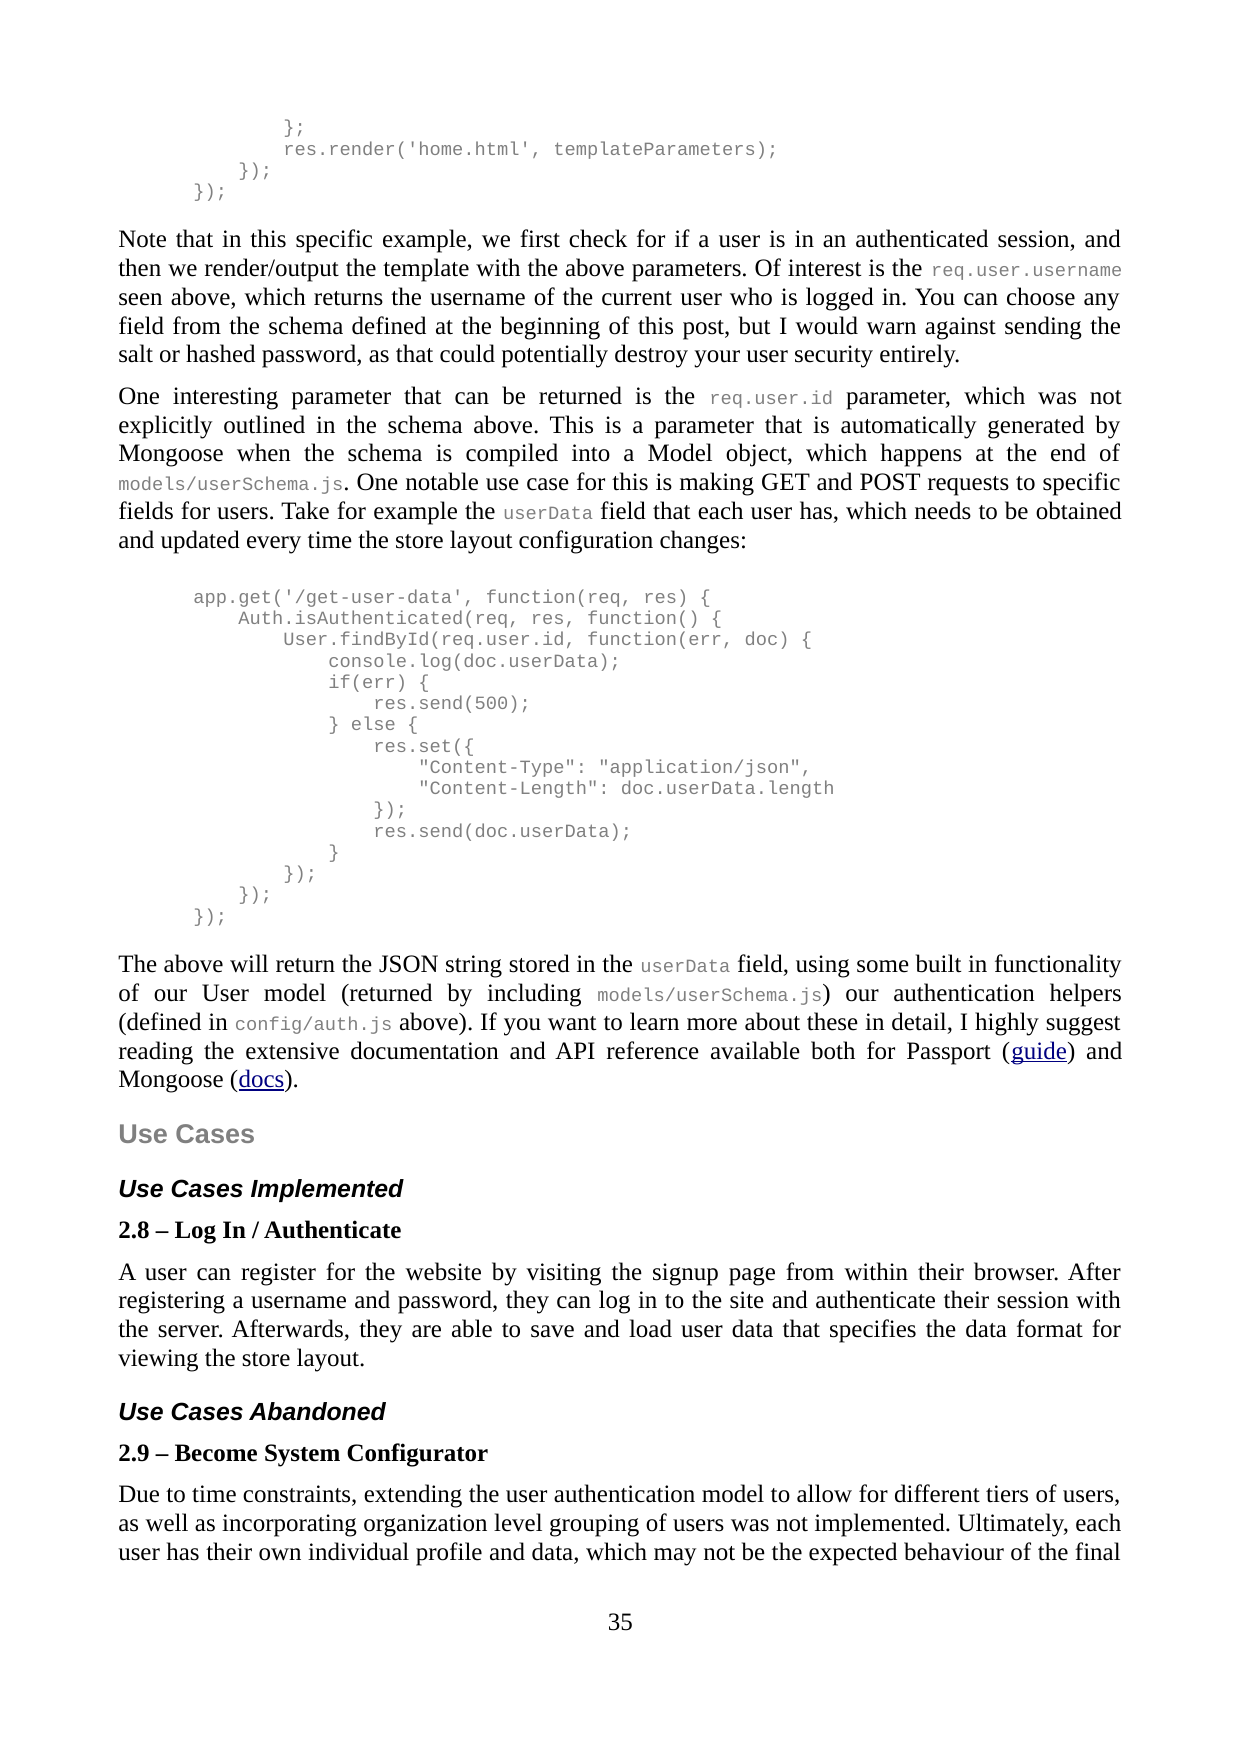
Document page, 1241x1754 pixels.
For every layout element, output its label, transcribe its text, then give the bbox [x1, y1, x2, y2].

text }); [193, 864, 1122, 885]
text res.send(500); [193, 694, 1122, 715]
text console.log(doc.userData); [193, 651, 1122, 673]
subtitle Use Cases Abandoned [118, 1397, 1122, 1425]
text 2.8 – Log In / Authenticate [118, 1216, 1122, 1244]
subtitle Use Cases Implemented [118, 1174, 1122, 1203]
text res.set({ [193, 736, 1122, 758]
subtitle Use Cases [118, 1118, 1122, 1149]
text One interesting parameter that can be returned is the req.user.id parameter, which was not explicitly outlined in the schema above. This is a parameter that is automatically generated by Mongoose when the schema is compiled into a Model object, which happens at the end of models/userSchema.js. One notable use case for this is making GET and POST requests to specific fields for users. Take for example the userData field that each user has, which needs to be obtained and updated every time the store layout configuration changes: [118, 381, 1122, 554]
text if(err) { [193, 673, 1122, 694]
text User.findById(req.user.id, function(err, doc) { [193, 630, 1122, 651]
text "Content-Type": "application/json", [193, 758, 1122, 779]
text Note that in this specific example, we first check for if a user is in an authenticated session, and then we render/output the template with the above parameters. Of interest is the req.user.username seen above, which returns the username of the current user who is logged in. You can choose any field from the schema defined at the beginning of this post, but I would warn against sending the salt or hashed password, as that could potentially destroy your user security entirely. [118, 224, 1122, 368]
text }); [193, 800, 1122, 821]
text Auth.isAuthenticated(req, res, function() { [193, 609, 1122, 630]
text 2.9 – Become System Configurator [118, 1438, 1122, 1467]
text }); [193, 161, 1122, 182]
text } else { [193, 715, 1122, 736]
text }); [193, 906, 1122, 928]
text A user can register for the website by visiting the signup page from within their browser. After registering a username and password, they can log in to the site and authenticate their session with the server. Afterwards, they are able to save and load user data that specifies the data format for viewing the store layout. [118, 1257, 1122, 1372]
text }; [193, 118, 1122, 139]
text }); [193, 885, 1122, 906]
text } [193, 843, 1122, 864]
text app.get('/get-user-data', function(req, res) { [193, 588, 1122, 609]
text The above will return the JSON string stored in the userData field, using some built in functionality of our User model (returned by including models/userSchema.js) our authentication helpers (defined in config/auth.js above). If you want to learn more about these in detail, I highly suggest reading the extensive documentation and API reference available both for Passport (guide) and Mongoose (docs). [118, 949, 1122, 1093]
text "Content-Length": doc.userData.length [193, 779, 1122, 800]
text res.send(doc.userData); [193, 821, 1122, 843]
text Due to time constraints, extending the user authentication model to allow for different tiers of users, as well as incorporating organization level grouping of users was not implemented. Ultimately, each user has their own individual profile and data, which may not be the expected behaviour of the final [118, 1479, 1122, 1565]
text res.render('home.html', templateParameters); [193, 139, 1122, 161]
text }); [193, 182, 1122, 203]
